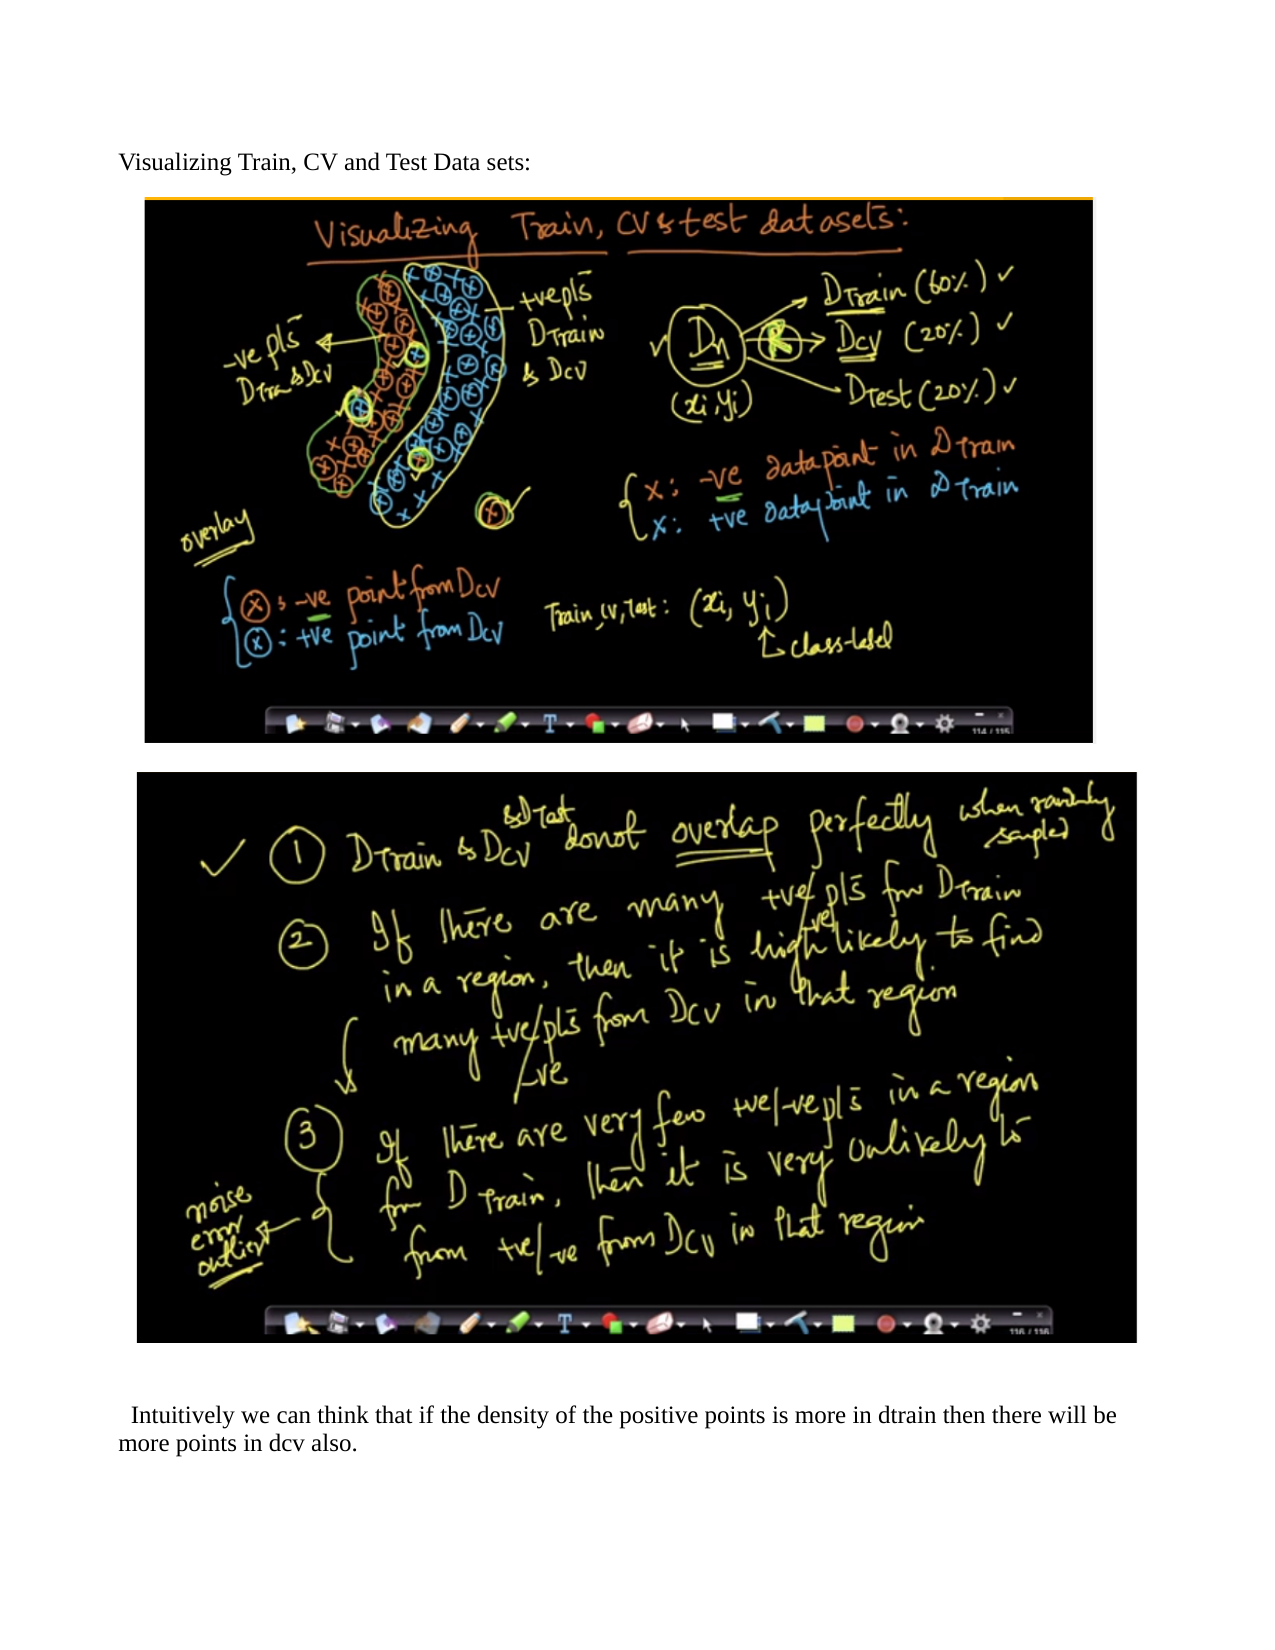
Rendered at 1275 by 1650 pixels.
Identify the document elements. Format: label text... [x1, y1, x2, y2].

picture [136, 772, 1139, 1343]
text Intuitively we can think that if the density of the positive points is more in dtrain then there will be more points in dcv also. [118, 1400, 1157, 1457]
text Visualizing Train, CV and Test Data sets: [118, 147, 1157, 176]
picture [144, 197, 1097, 744]
